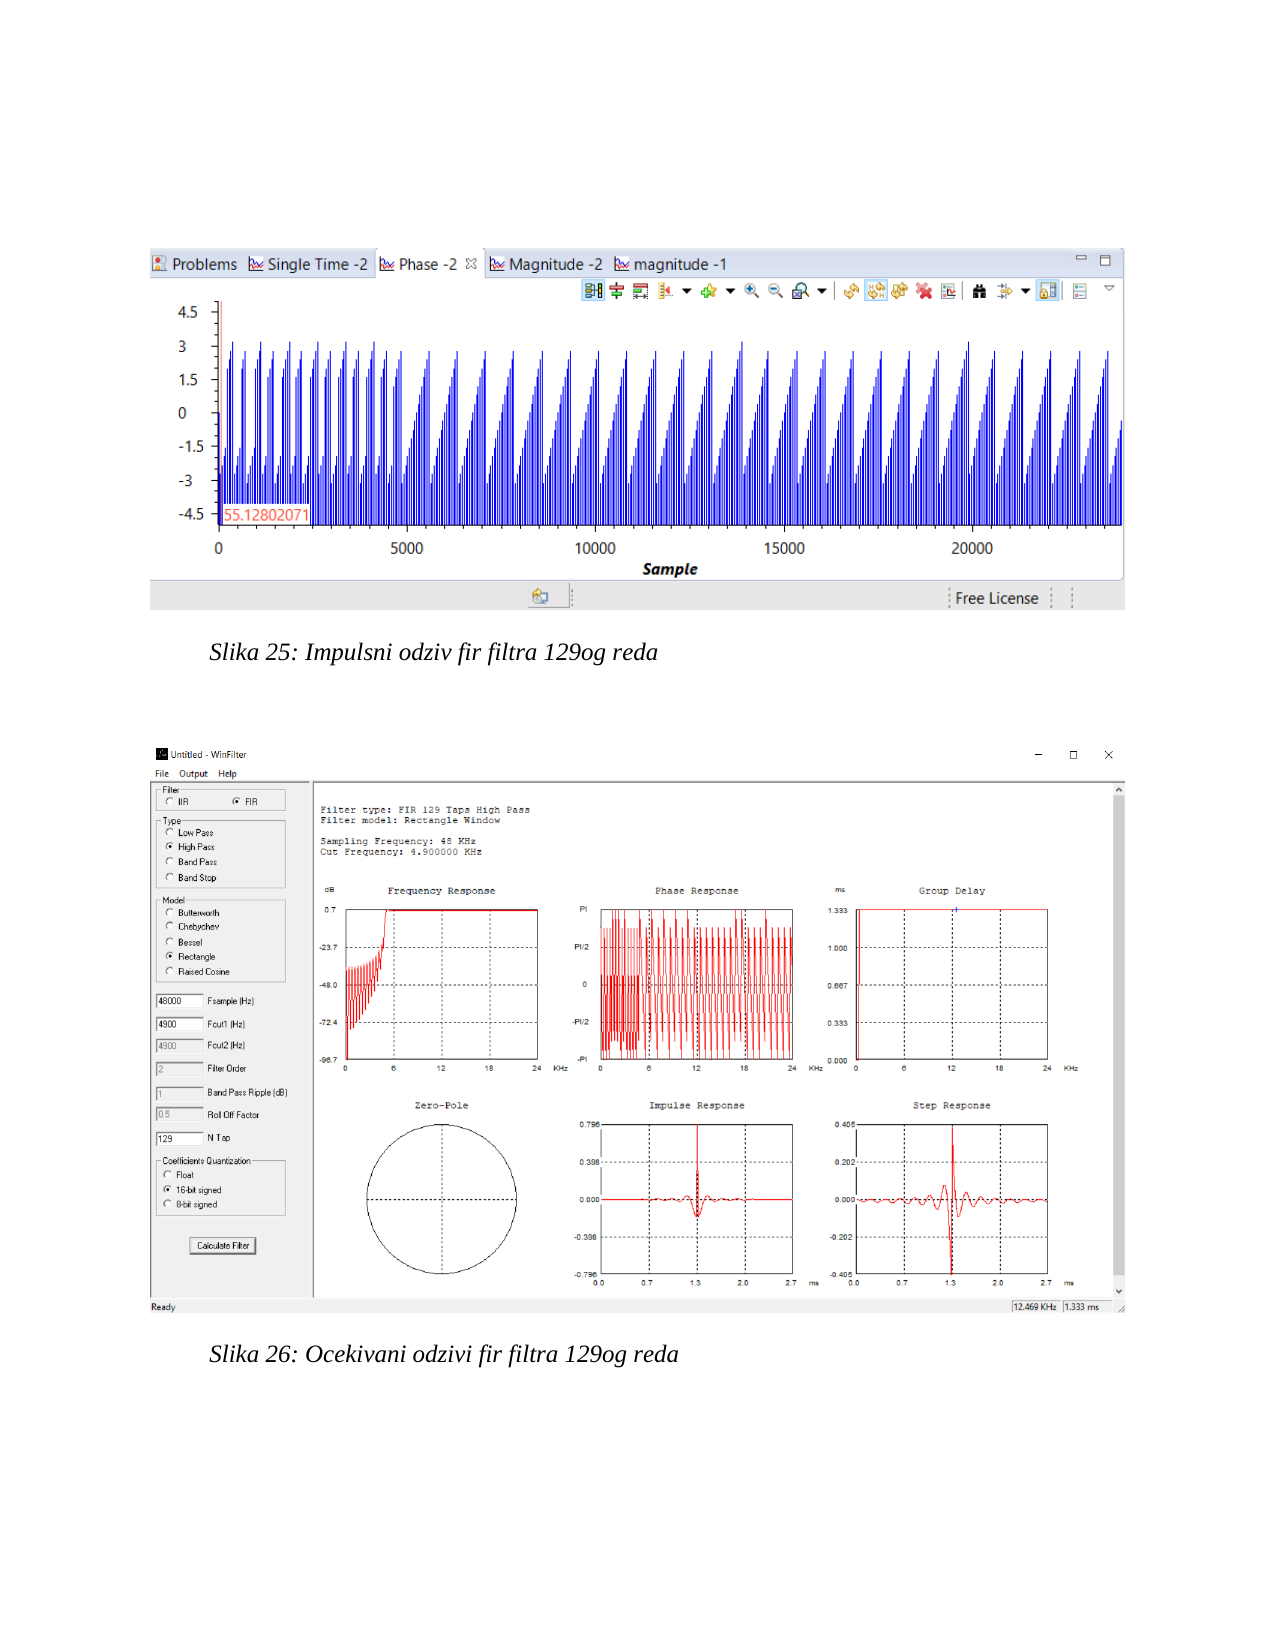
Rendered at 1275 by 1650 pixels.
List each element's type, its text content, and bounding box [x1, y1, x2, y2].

picture [150, 248, 1125, 610]
text Slika 26: Ocekivani odzivi fir filtra 129og reda [150, 1313, 1125, 1368]
text Slika 25: Impulsni odziv fir filtra 129og reda [150, 610, 1125, 666]
picture [150, 743, 1125, 1313]
